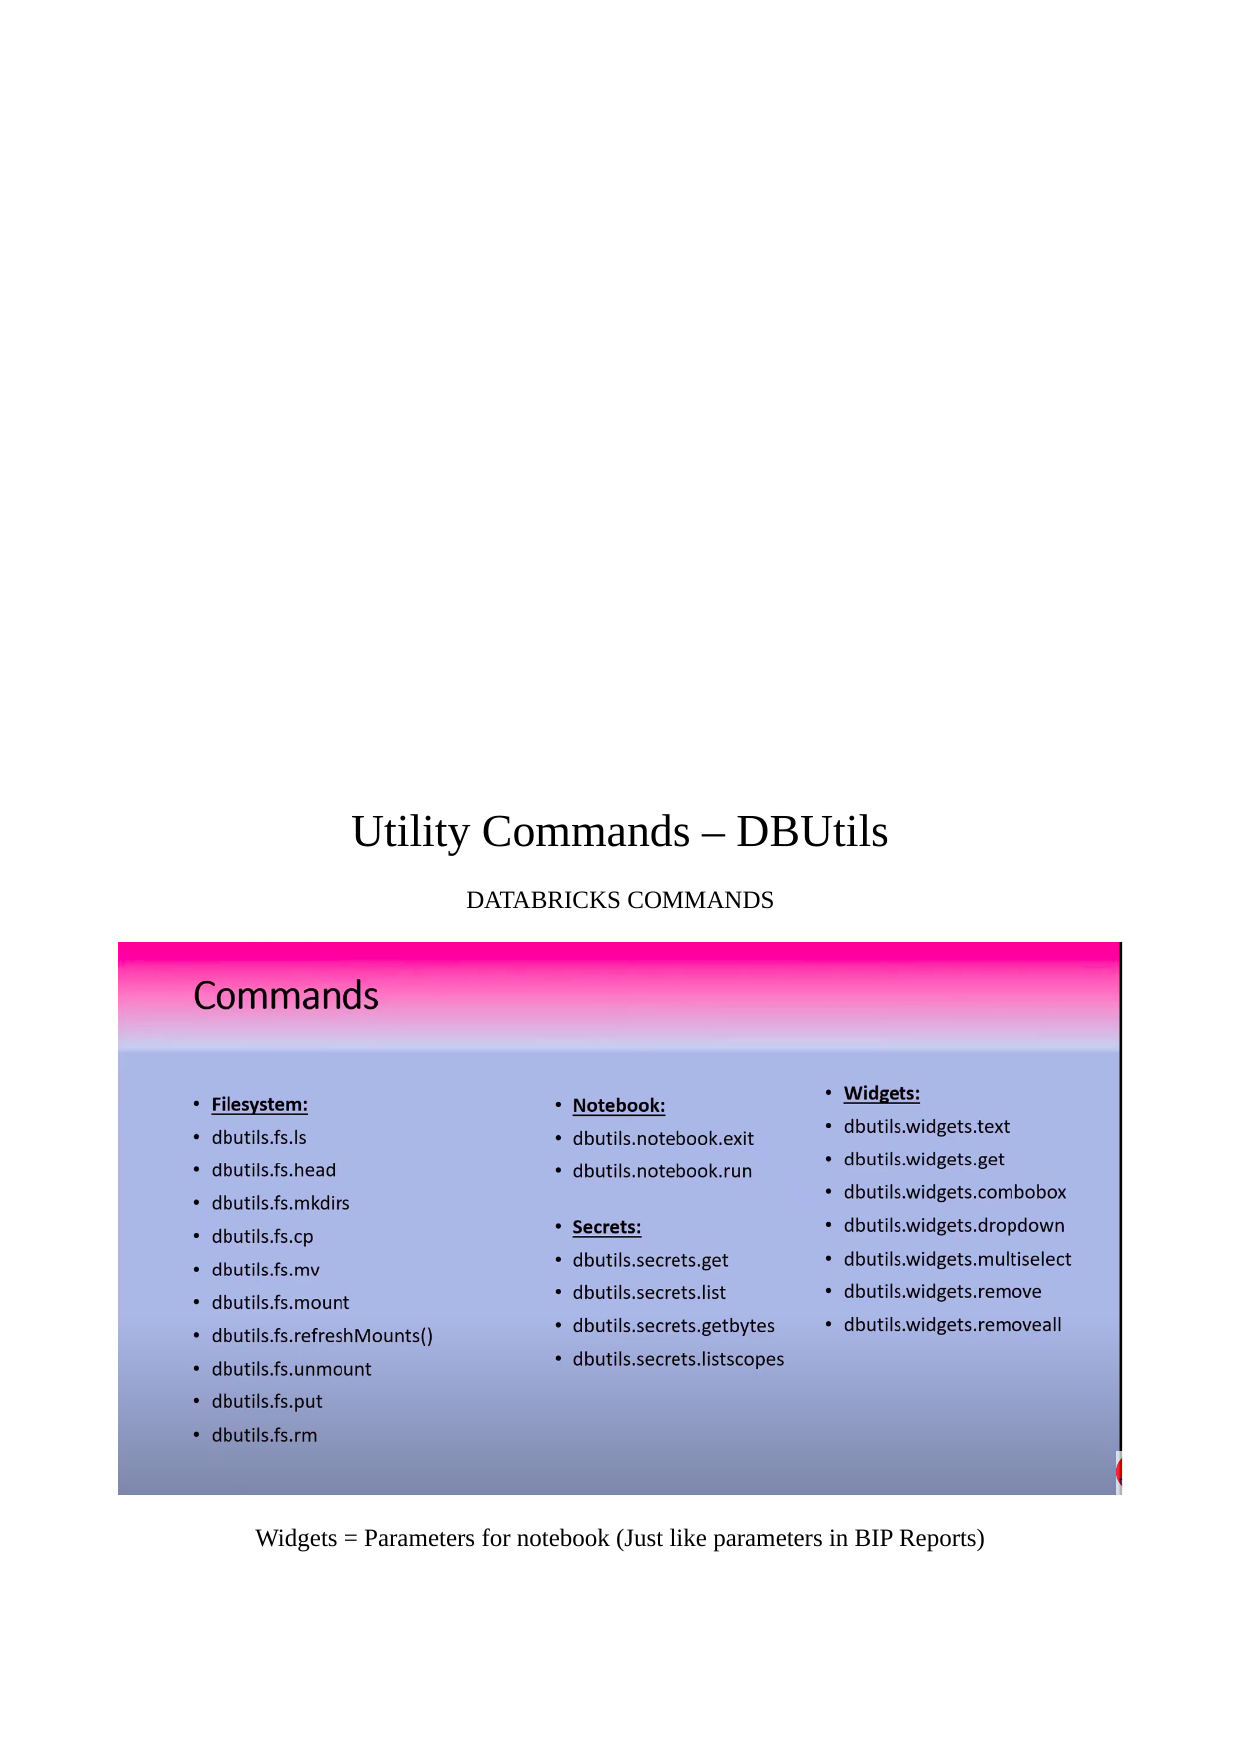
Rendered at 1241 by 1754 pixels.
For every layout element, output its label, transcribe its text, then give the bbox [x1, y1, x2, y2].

text DATABRICKS COMMANDS [118, 885, 1122, 913]
text Utility Commands – DBUtils [118, 803, 1122, 856]
text Widgets = Parameters for notebook (Just like parameters in BIP Reports) [118, 1523, 1122, 1552]
picture [118, 942, 1123, 1495]
